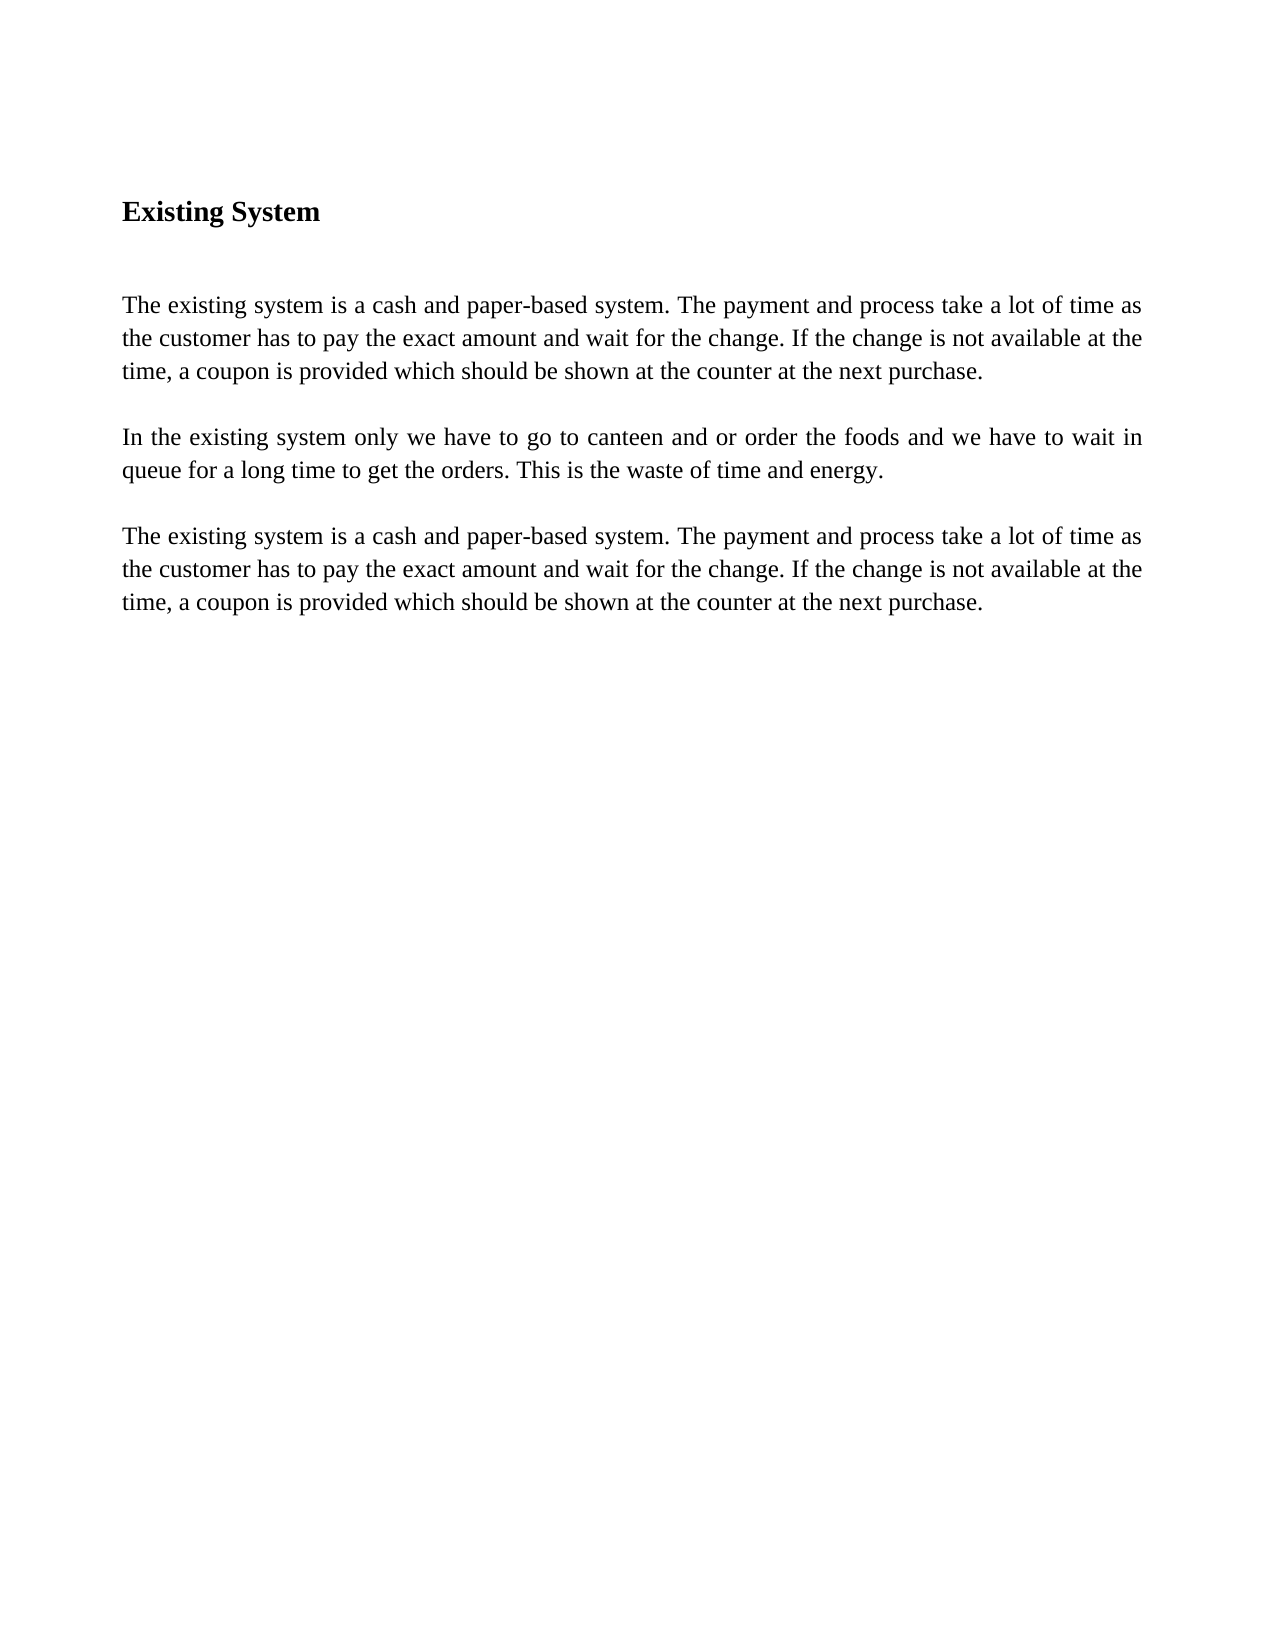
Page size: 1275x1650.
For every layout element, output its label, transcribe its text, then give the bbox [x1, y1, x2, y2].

text In the existing system only we have to go to canteen and or order the foods and we have to wait in queue for a long time to get the orders. This is the waste of time and energy. [122, 422, 1144, 484]
text Existing System [122, 194, 1144, 228]
text The existing system is a cash and paper-based system. The payment and process take a lot of time as the customer has to pay the exact amount and wait for the change. If the change is not available at the time, a coupon is provided which should be shown at the counter at the next purchase. [122, 521, 1144, 616]
text The existing system is a cash and paper-based system. The payment and process take a lot of time as the customer has to pay the exact amount and wait for the change. If the change is not available at the time, a coupon is provided which should be shown at the counter at the next purchase. [122, 290, 1144, 385]
